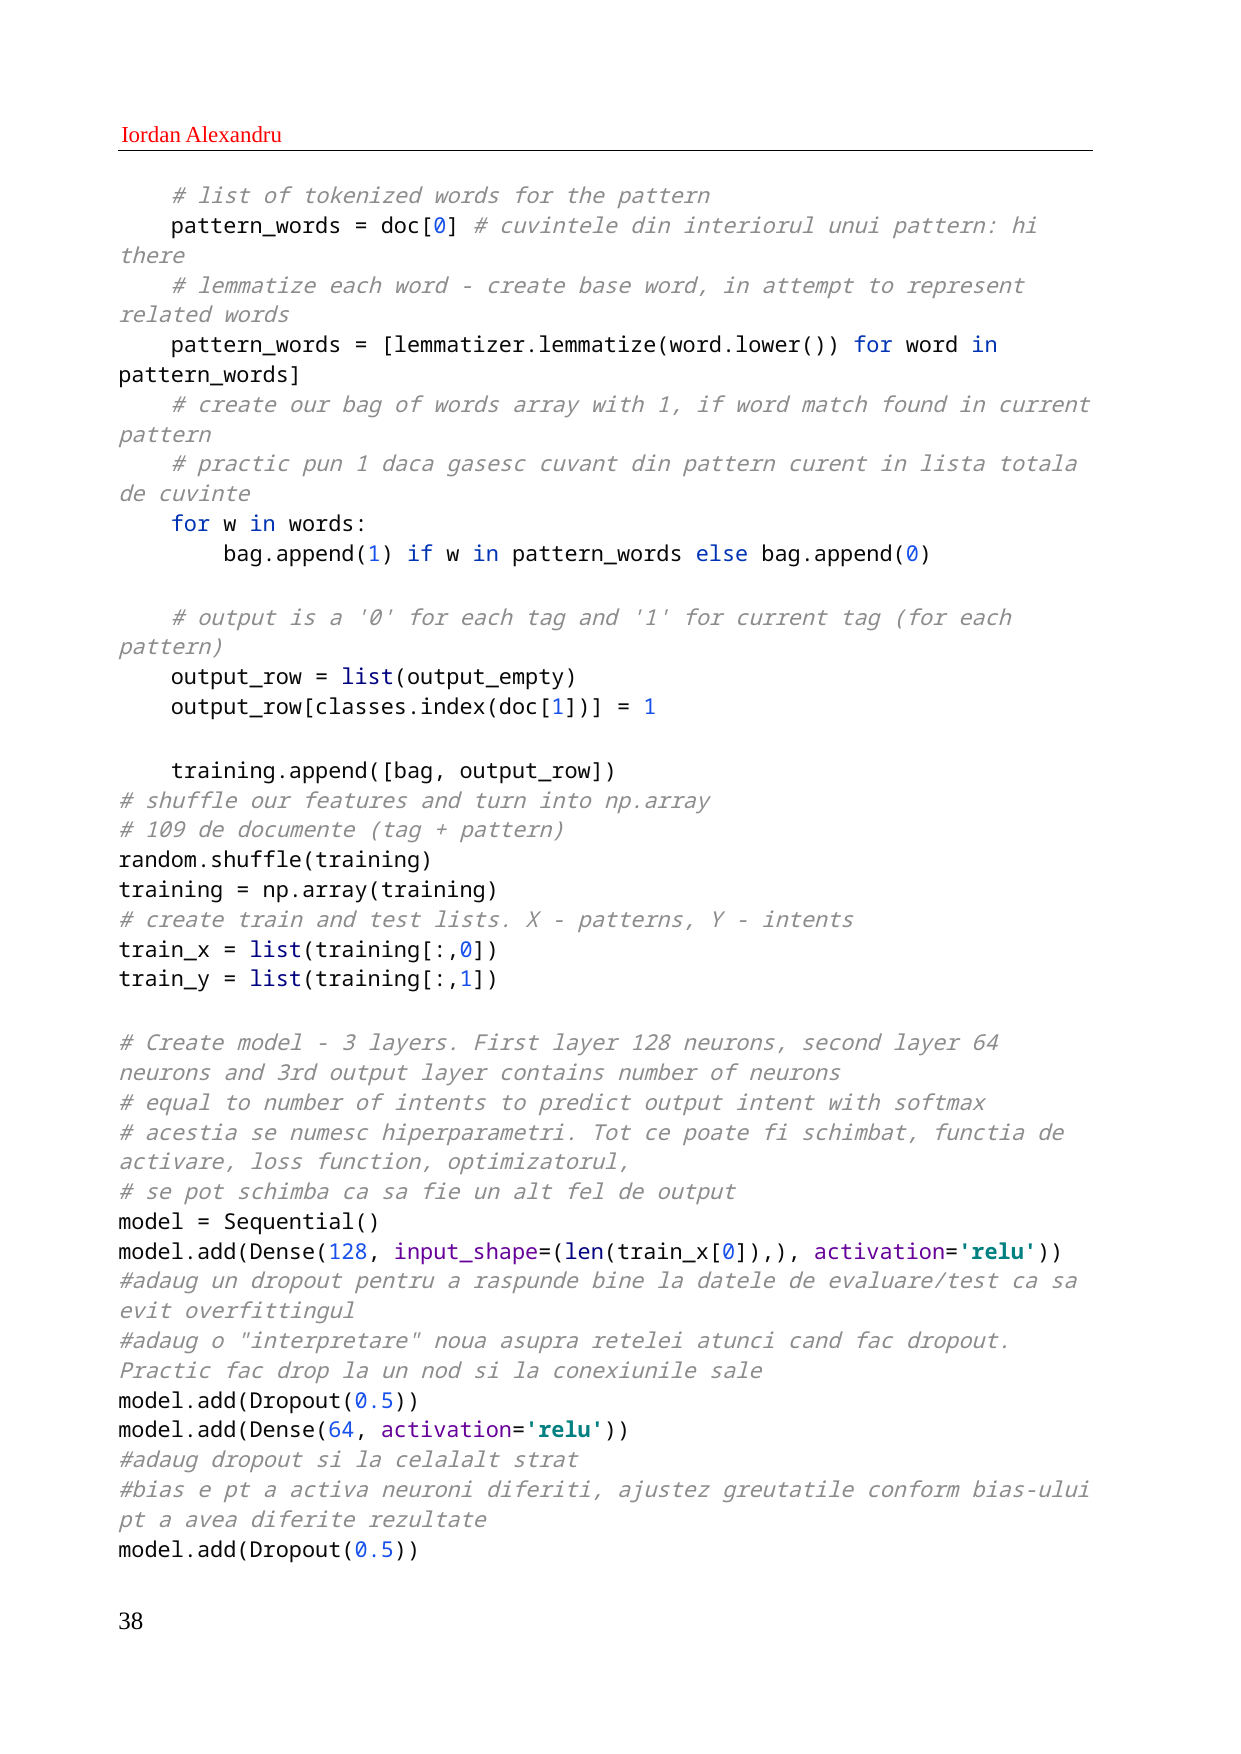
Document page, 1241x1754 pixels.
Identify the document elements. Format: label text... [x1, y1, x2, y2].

text # list of tokenized words for the pattern pattern_words = doc[0] # cuvintele din interiorul unui pattern: hi there # lemmatize each word - create base word, in attempt to represent related words pattern_words = [lemmatizer.lemmatize(word.lower()) for word in pattern_words] # create our bag of words array with 1, if word match found in current pattern # practic pun 1 daca gasesc cuvant din pattern curent in lista totala de cuvinte for w in words: bag.append(1) if w in pattern_words else bag.append(0) # output is a '0' for each tag and '1' for current tag (for each pattern) output_row = list(output_empty) output_row[classes.index(doc[1])] = 1 training.append([bag, output_row]) # shuffle our features and turn into np.array # 109 de documente (tag + pattern) random.shuffle(training) training = np.array(training) # create train and test lists. X - patterns, Y - intents train_x = list(training[:,0]) train_y = list(training[:,1]) # Create model - 3 layers. First layer 128 neurons, second layer 64 neurons and 3rd output layer contains number of neurons # equal to number of intents to predict output intent with softmax # acestia se numesc hiperparametri. Tot ce poate fi schimbat, functia de activare, loss function, optimizatorul, # se pot schimba ca sa fie un alt fel de output model = Sequential() model.add(Dense(128, input_shape=(len(train_x[0]),), activation='relu')) #adaug un dropout pentru a raspunde bine la datele de evaluare/test ca sa evit overfittingul #adaug o "interpretare" noua asupra retelei atunci cand fac dropout. Practic fac drop la un nod si la conexiunile sale model.add(Dropout(0.5)) model.add(Dense(64, activation='relu')) #adaug dropout si la celalalt strat #bias e pt a activa neuroni diferiti, ajustez greutatile conform bias-ului pt a avea diferite rezultate model.add(Dropout(0.5)) [118, 180, 1093, 1563]
